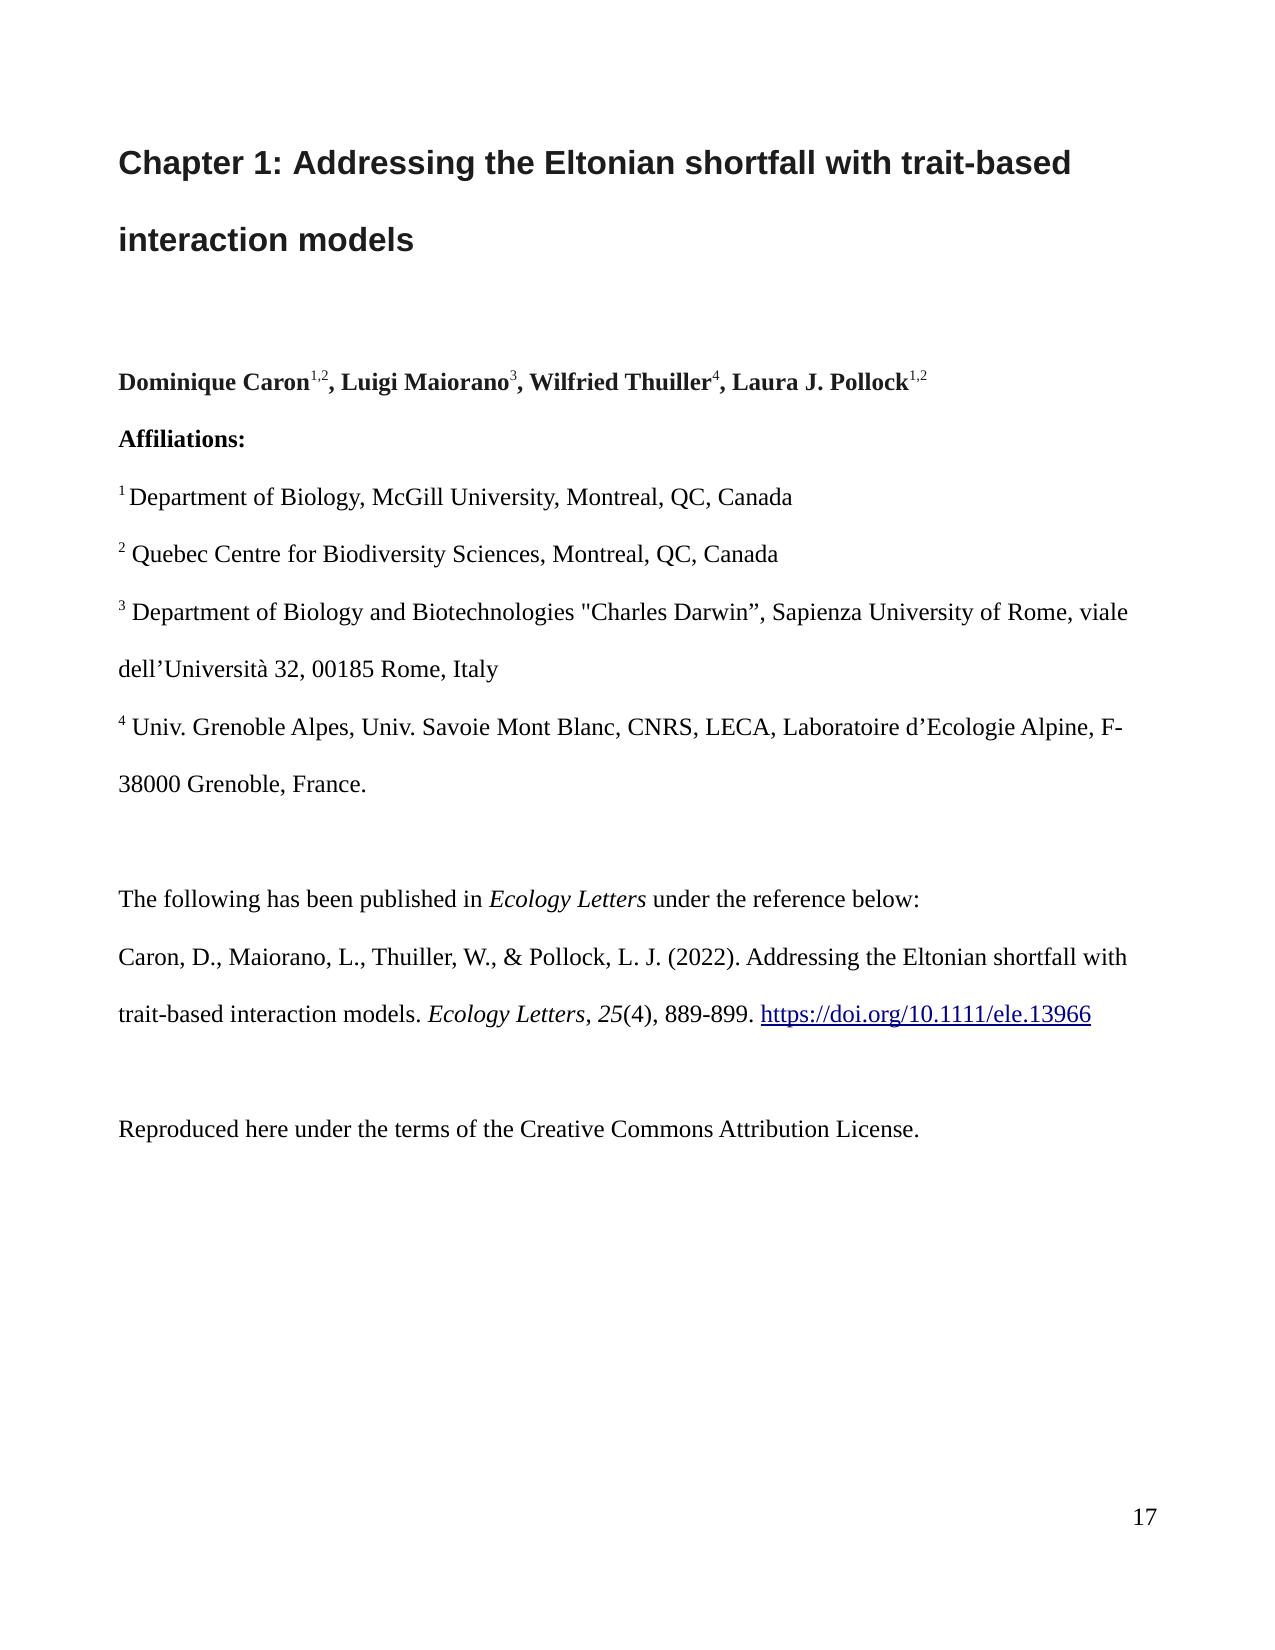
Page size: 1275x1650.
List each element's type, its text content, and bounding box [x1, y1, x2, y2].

subtitle Chapter 1: Addressing the Eltonian shortfall with trait-based interaction models [118, 143, 1157, 258]
text The following has been published in Ecology Letters under the reference below: [118, 884, 1157, 913]
text 1 Department of Biology, McGill University, Montreal, QC, Canada [118, 482, 1157, 511]
text Caron, D., Maiorano, L., Thuiller, W., & Pollock, L. J. (2022). Addressing the Eltonian shortfall with trait‐based interaction models. Ecology Letters, 25(4), 889-899. https://doi.org/10.1111/ele.13966 [118, 942, 1157, 1028]
text Reproduced here under the terms of the Creative Commons Attribution License. [118, 1114, 1157, 1143]
text 2 Quebec Centre for Biodiversity Sciences, Montreal, QC, Canada [118, 539, 1157, 568]
text 4 Univ. Grenoble Alpes, Univ. Savoie Mont Blanc, CNRS, LECA, Laboratoire d’Ecologie Alpine, F-38000 Grenoble, France. [118, 712, 1157, 798]
text Affiliations: [118, 424, 1157, 453]
text 3 Department of Biology and Biotechnologies "Charles Darwin”, Sapienza University of Rome, viale dell’Università 32, 00185 Rome, Italy [118, 597, 1157, 683]
text Dominique Caron1,2, Luigi Maiorano3, Wilfried Thuiller4, Laura J. Pollock1,2 [118, 367, 1157, 396]
